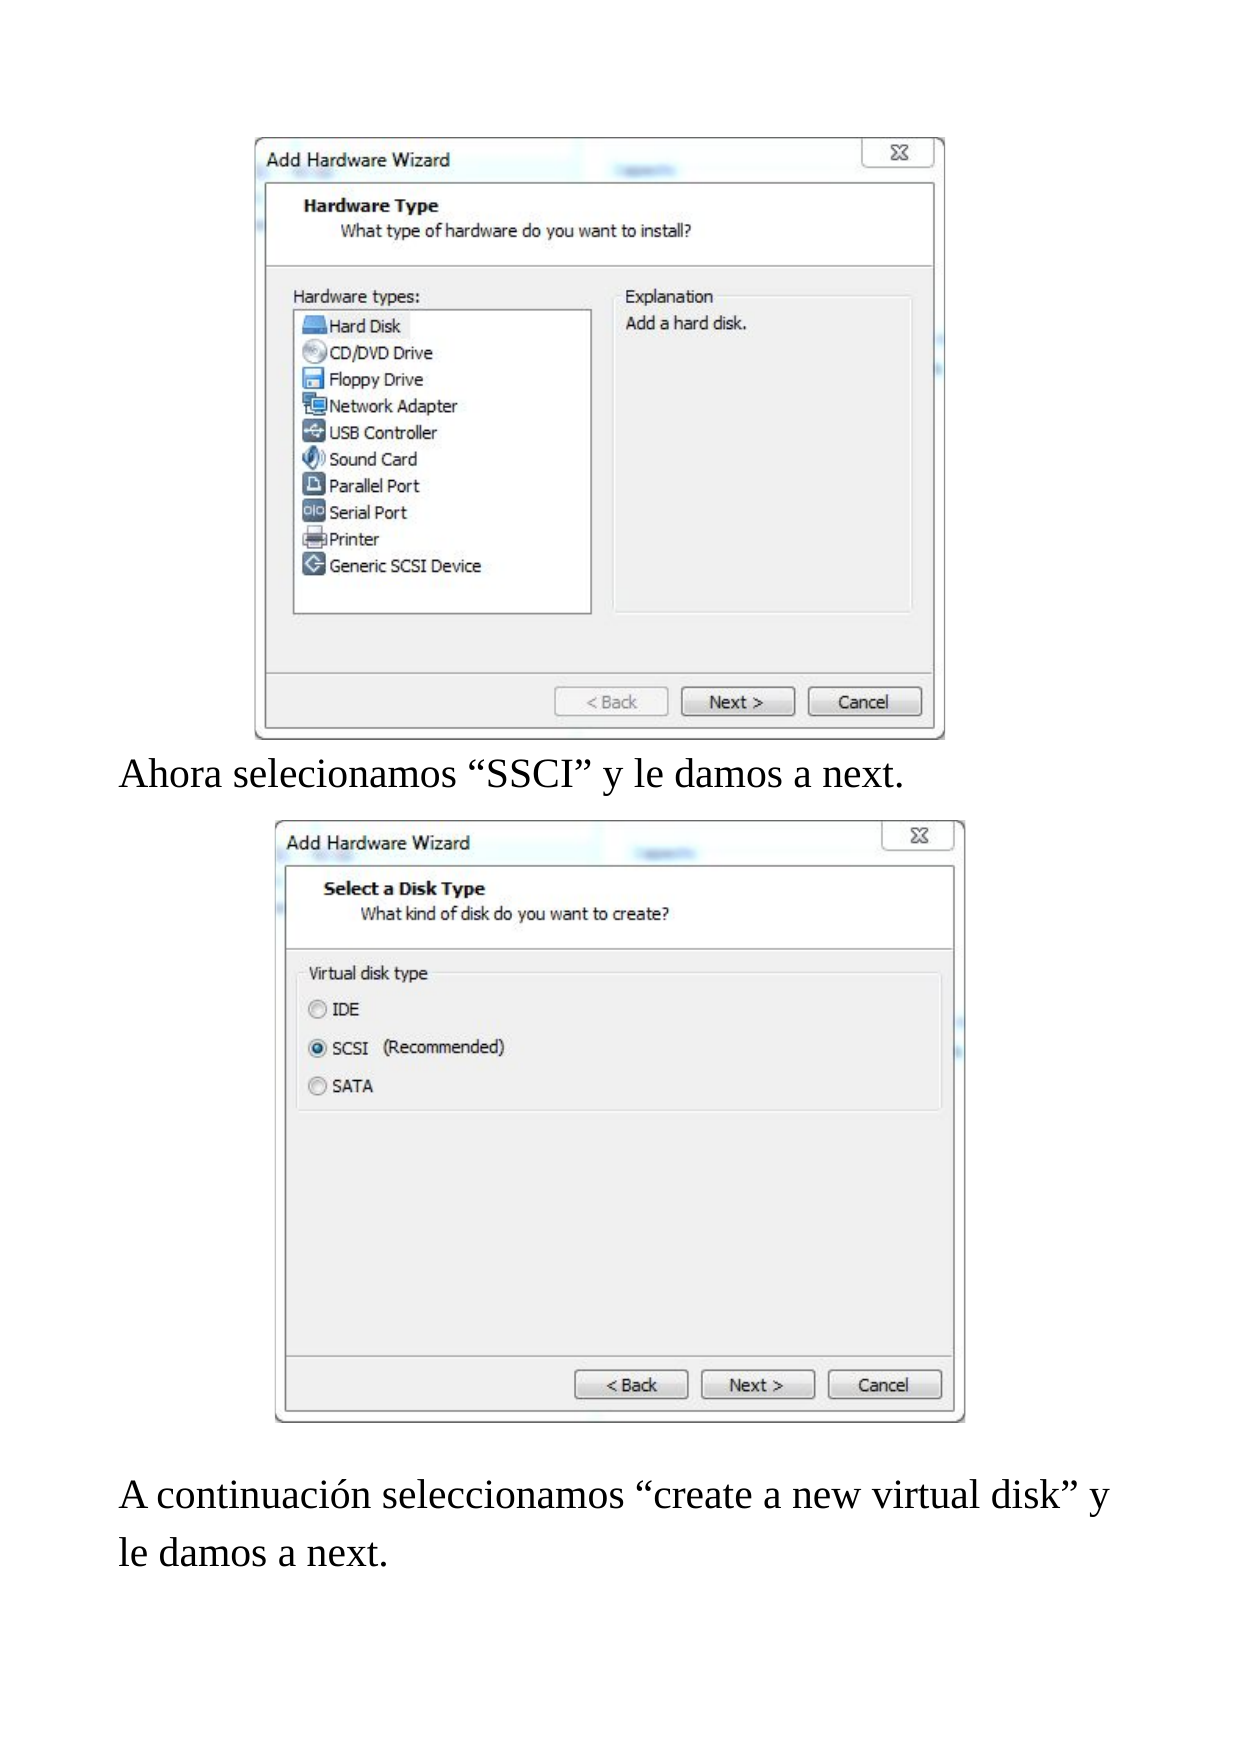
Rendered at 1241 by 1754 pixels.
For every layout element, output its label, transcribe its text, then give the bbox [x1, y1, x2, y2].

picture [274, 820, 966, 1423]
text A continuación seleccionamos “create a new virtual disk” y le damos a next. [118, 1469, 1122, 1575]
picture [254, 137, 945, 740]
text Ahora selecionamos “SSCI” y le damos a next. [118, 118, 1122, 797]
